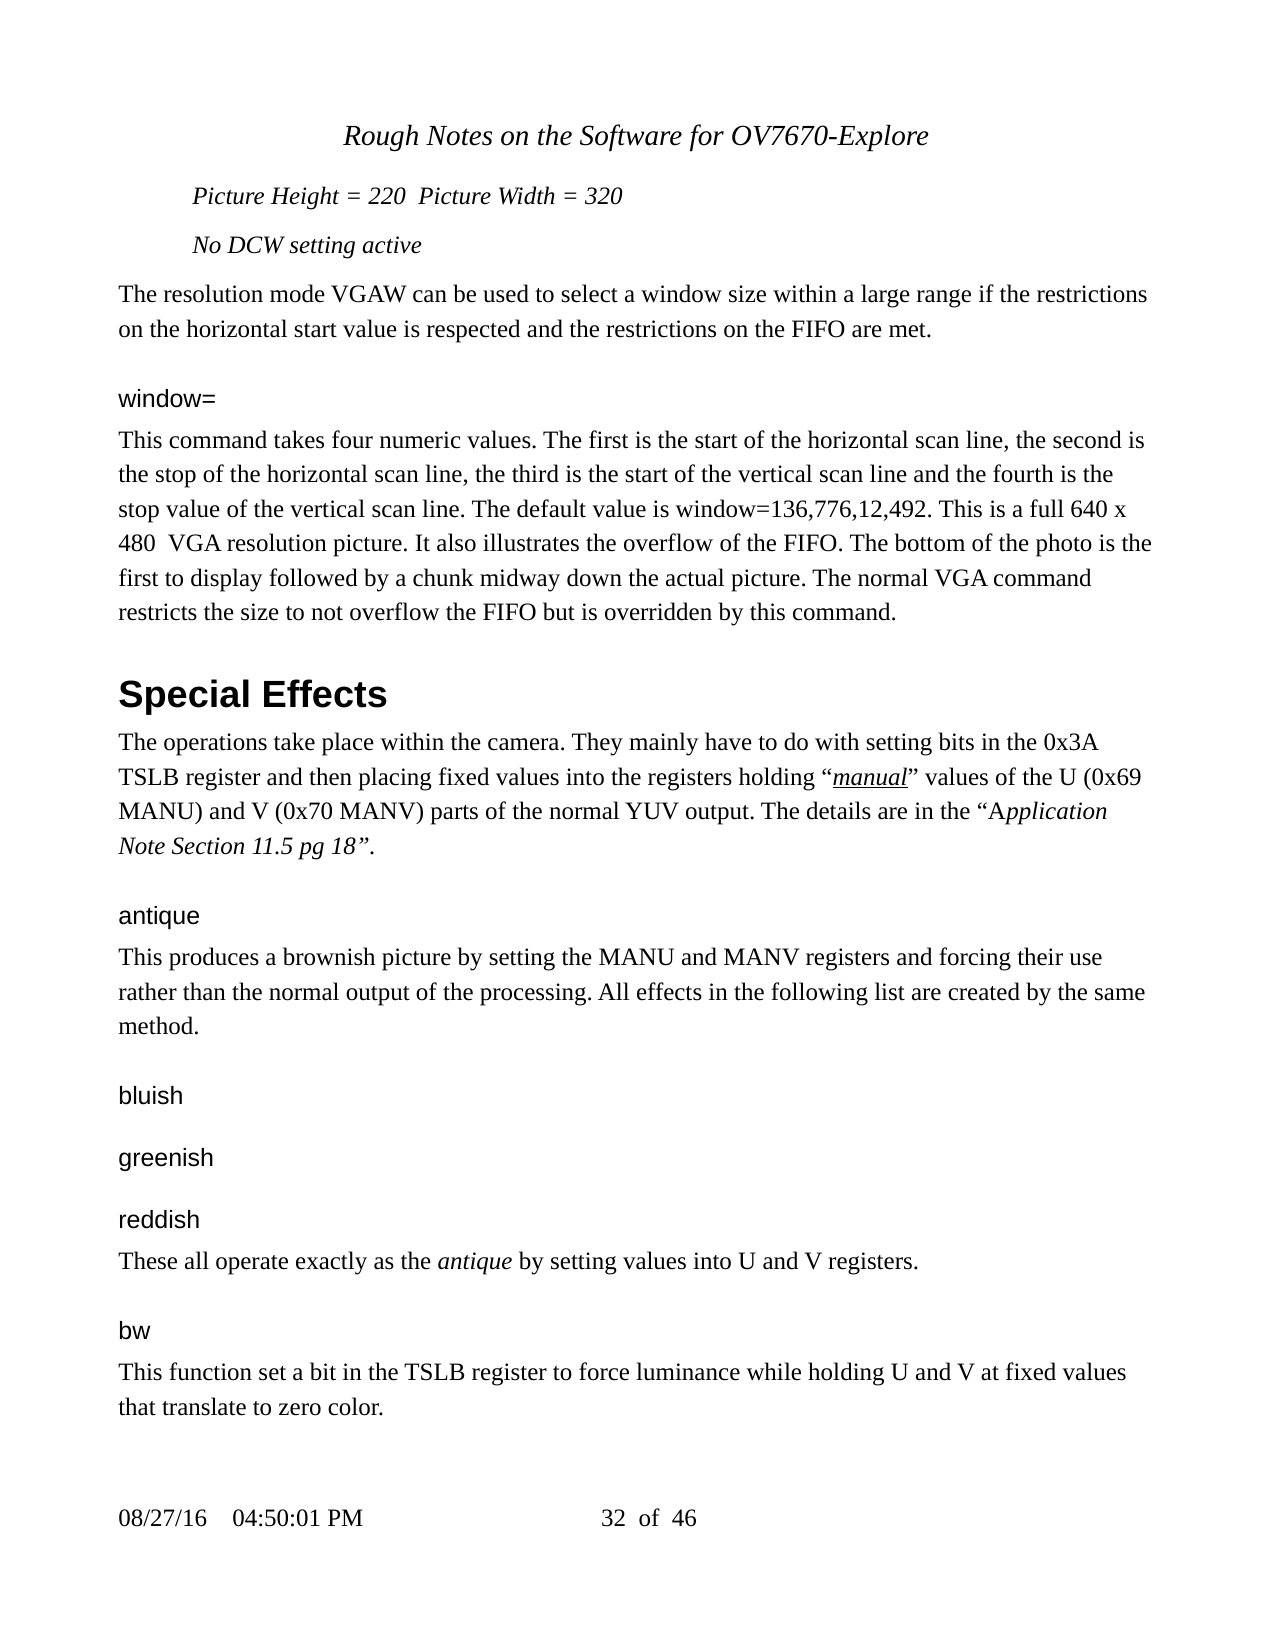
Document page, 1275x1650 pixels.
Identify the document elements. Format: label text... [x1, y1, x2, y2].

text The operations take place within the camera. They mainly have to do with setting bits in the 0x3A TSLB register and then placing fixed values into the registers holding “manual” values of the U (0x69 MANU) and V (0x70 MANV) parts of the normal YUV output. The details are in the “Application Note Section 11.5 pg 18”. [118, 727, 1157, 860]
subtitle antique [118, 901, 1157, 929]
text This function set a bit in the TSLB register to force luminance while holding U and V at fixed values that translate to zero color. [118, 1357, 1157, 1421]
text The resolution mode VGAW can be used to select a window size within a large range if the restrictions on the horizontal start value is respected and the restrictions on the FIFO are met. [118, 279, 1157, 342]
text No DCW setting active [192, 230, 1157, 259]
text Picture Height = 220 Picture Width = 320 [192, 181, 1157, 210]
text These all operate exactly as the antique by setting values into U and V registers. [118, 1246, 1157, 1275]
subtitle window= [118, 384, 1157, 412]
subtitle reddish [118, 1205, 1157, 1234]
subtitle greenish [118, 1143, 1157, 1172]
text This produces a brownish picture by setting the MANU and MANV registers and forcing their use rather than the normal output of the processing. All effects in the following list are created by the same method. [118, 942, 1157, 1040]
text This command takes four numeric values. The first is the start of the horizontal scan line, the second is the stop of the horizontal scan line, the third is the start of the vertical scan line and the fourth is the stop value of the vertical scan line. The default value is window=136,776,12,492. This is a full 640 x 480 VGA resolution picture. It also illustrates the overflow of the FIFO. The bottom of the photo is the first to display followed by a chunk midway down the actual picture. The normal VGA command restricts the size to not overflow the FIFO but is overridden by this command. [118, 425, 1157, 626]
subtitle bluish [118, 1081, 1157, 1110]
subtitle bw [118, 1316, 1157, 1345]
subtitle Special Effects [118, 671, 1157, 715]
